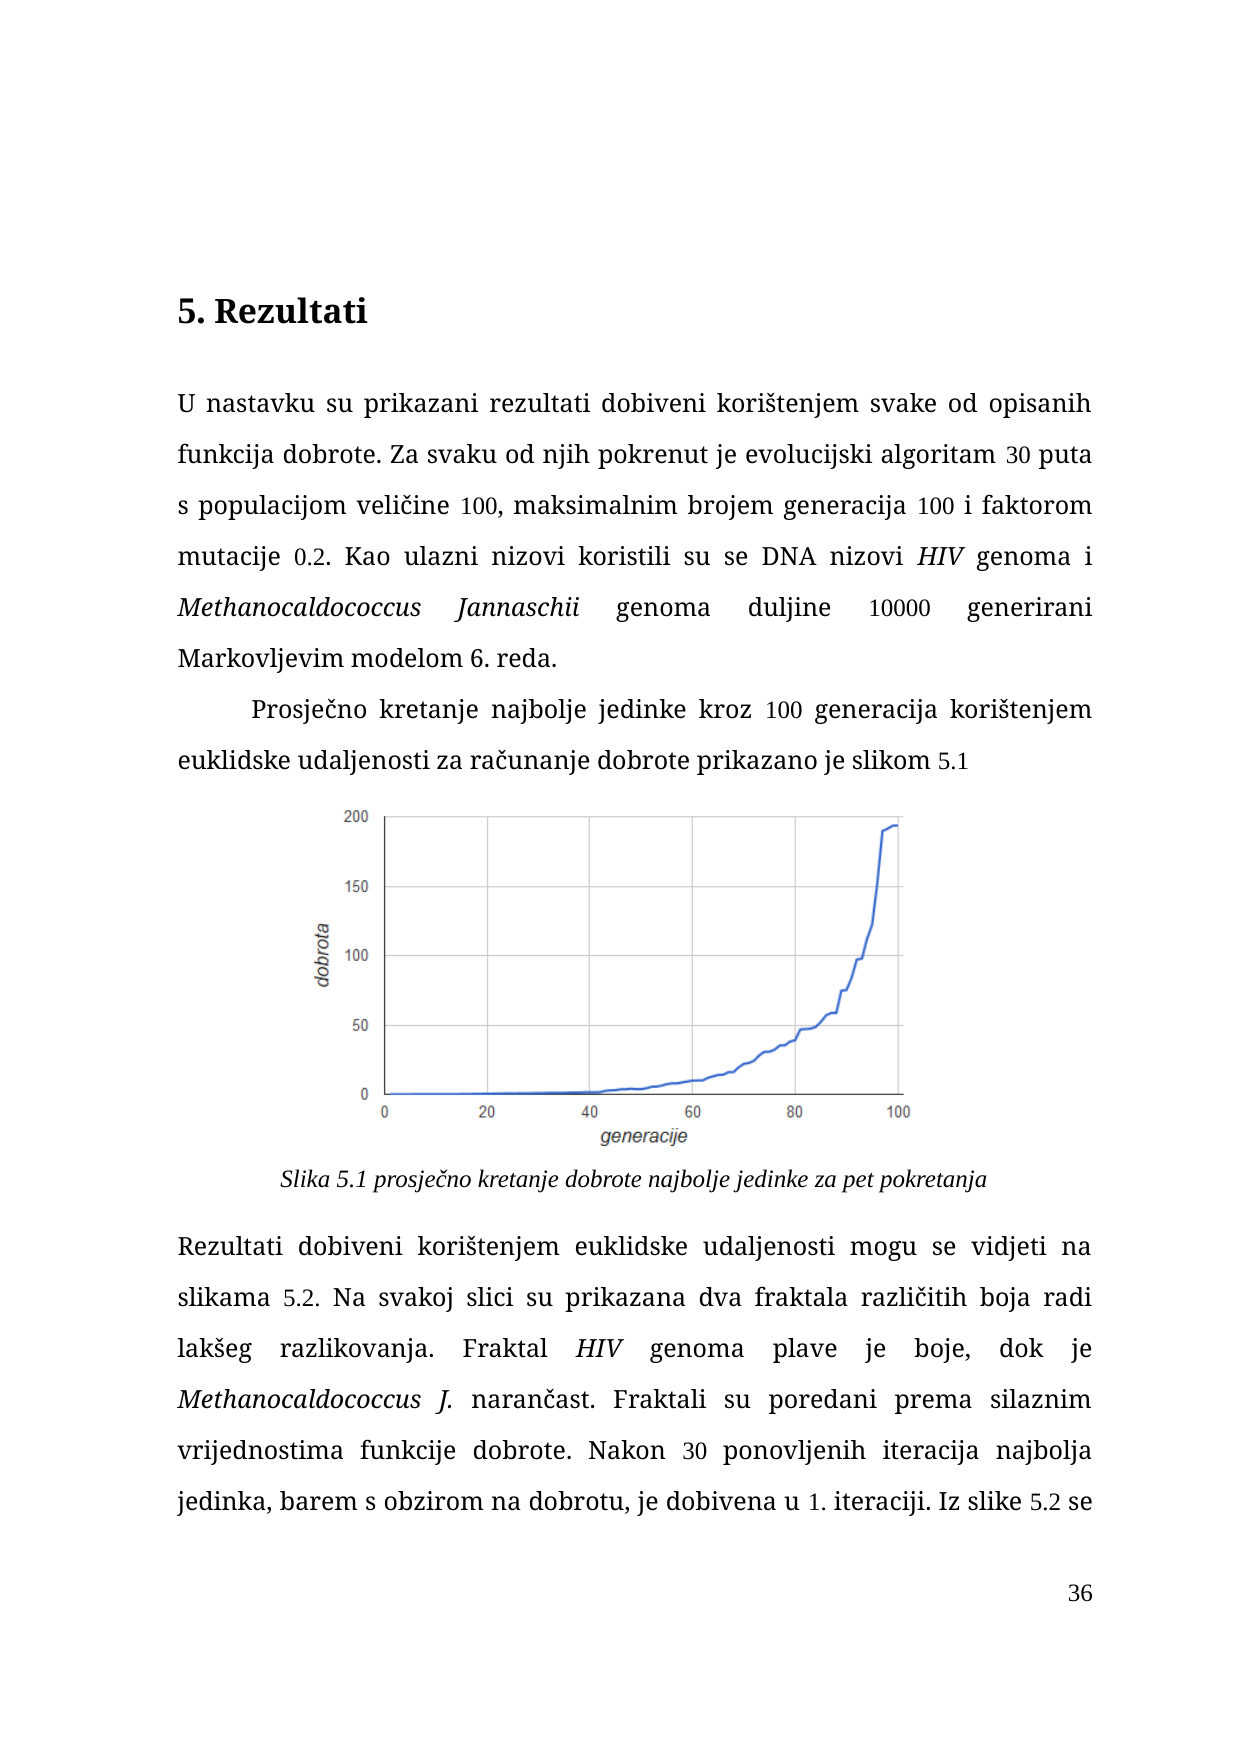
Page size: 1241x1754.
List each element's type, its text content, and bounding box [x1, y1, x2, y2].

text Slika 5.1 prosječno kretanje dobrote najbolje jedinke za pet pokretanja [177, 1164, 1093, 1192]
text U nastavku su prikazani rezultati dobiveni korištenjem svake od opisanih funkcija dobrote. Za svaku od njih pokrenut je evolucijski algoritam 30 puta s populacijom veličine 100, maksimalnim brojem generacija 100 i faktorom mutacije 0.2. Kao ulazni nizovi koristili su se DNA nizovi HIV genoma i Methanocaldococcus Jannaschii genoma duljine 10000 generirani Markovljevim modelom 6. reda. [177, 386, 1093, 675]
text Rezultati dobiveni korištenjem euklidske udaljenosti mogu se vidjeti na slikama 5.2. Na svakoj slici su prikazana dva fraktala različitih boja radi lakšeg razlikovanja. Fraktal HIV genoma plave je boje, dok je Methanocaldococcus J. narančast. Fraktali su poredani prema silaznim vrijednostima funkcije dobrote. Nakon 30 ponovljenih iteracija najbolja jedinka, barem s obzirom na dobrotu, je dobivena u 1. iteraciji. Iz slike 5.2 se [177, 1228, 1093, 1518]
text Prosječno kretanje najbolje jedinke kroz 100 generacija korištenjem euklidske udaljenosti za računanje dobrote prikazano je slikom 5.1 [177, 692, 1093, 777]
subtitle 5. Rezultati [177, 288, 1093, 333]
picture [306, 796, 964, 1152]
table_header [177, 794, 1093, 1164]
